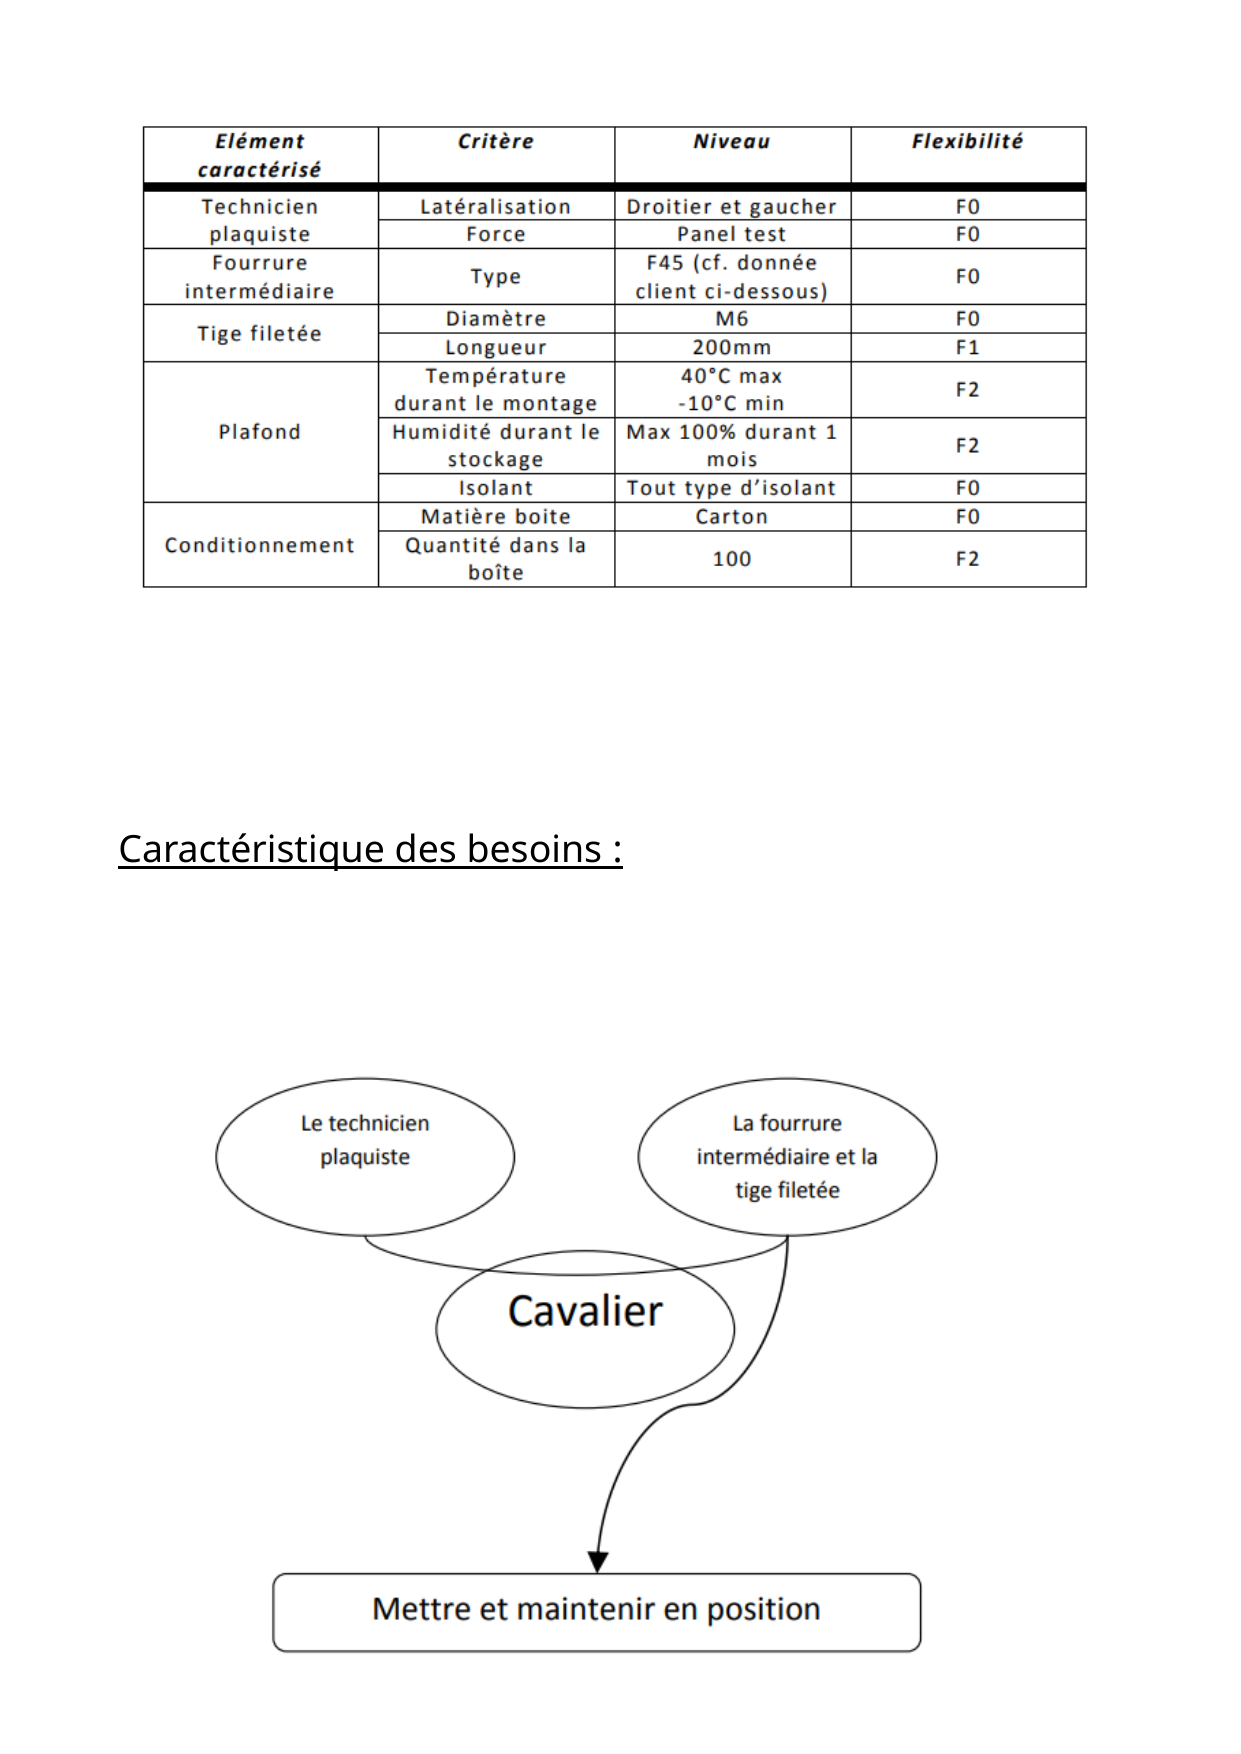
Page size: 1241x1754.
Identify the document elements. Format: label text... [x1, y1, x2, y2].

picture [139, 121, 1098, 596]
picture [169, 1061, 974, 1662]
text Caractéristique des besoins : [118, 823, 1122, 874]
